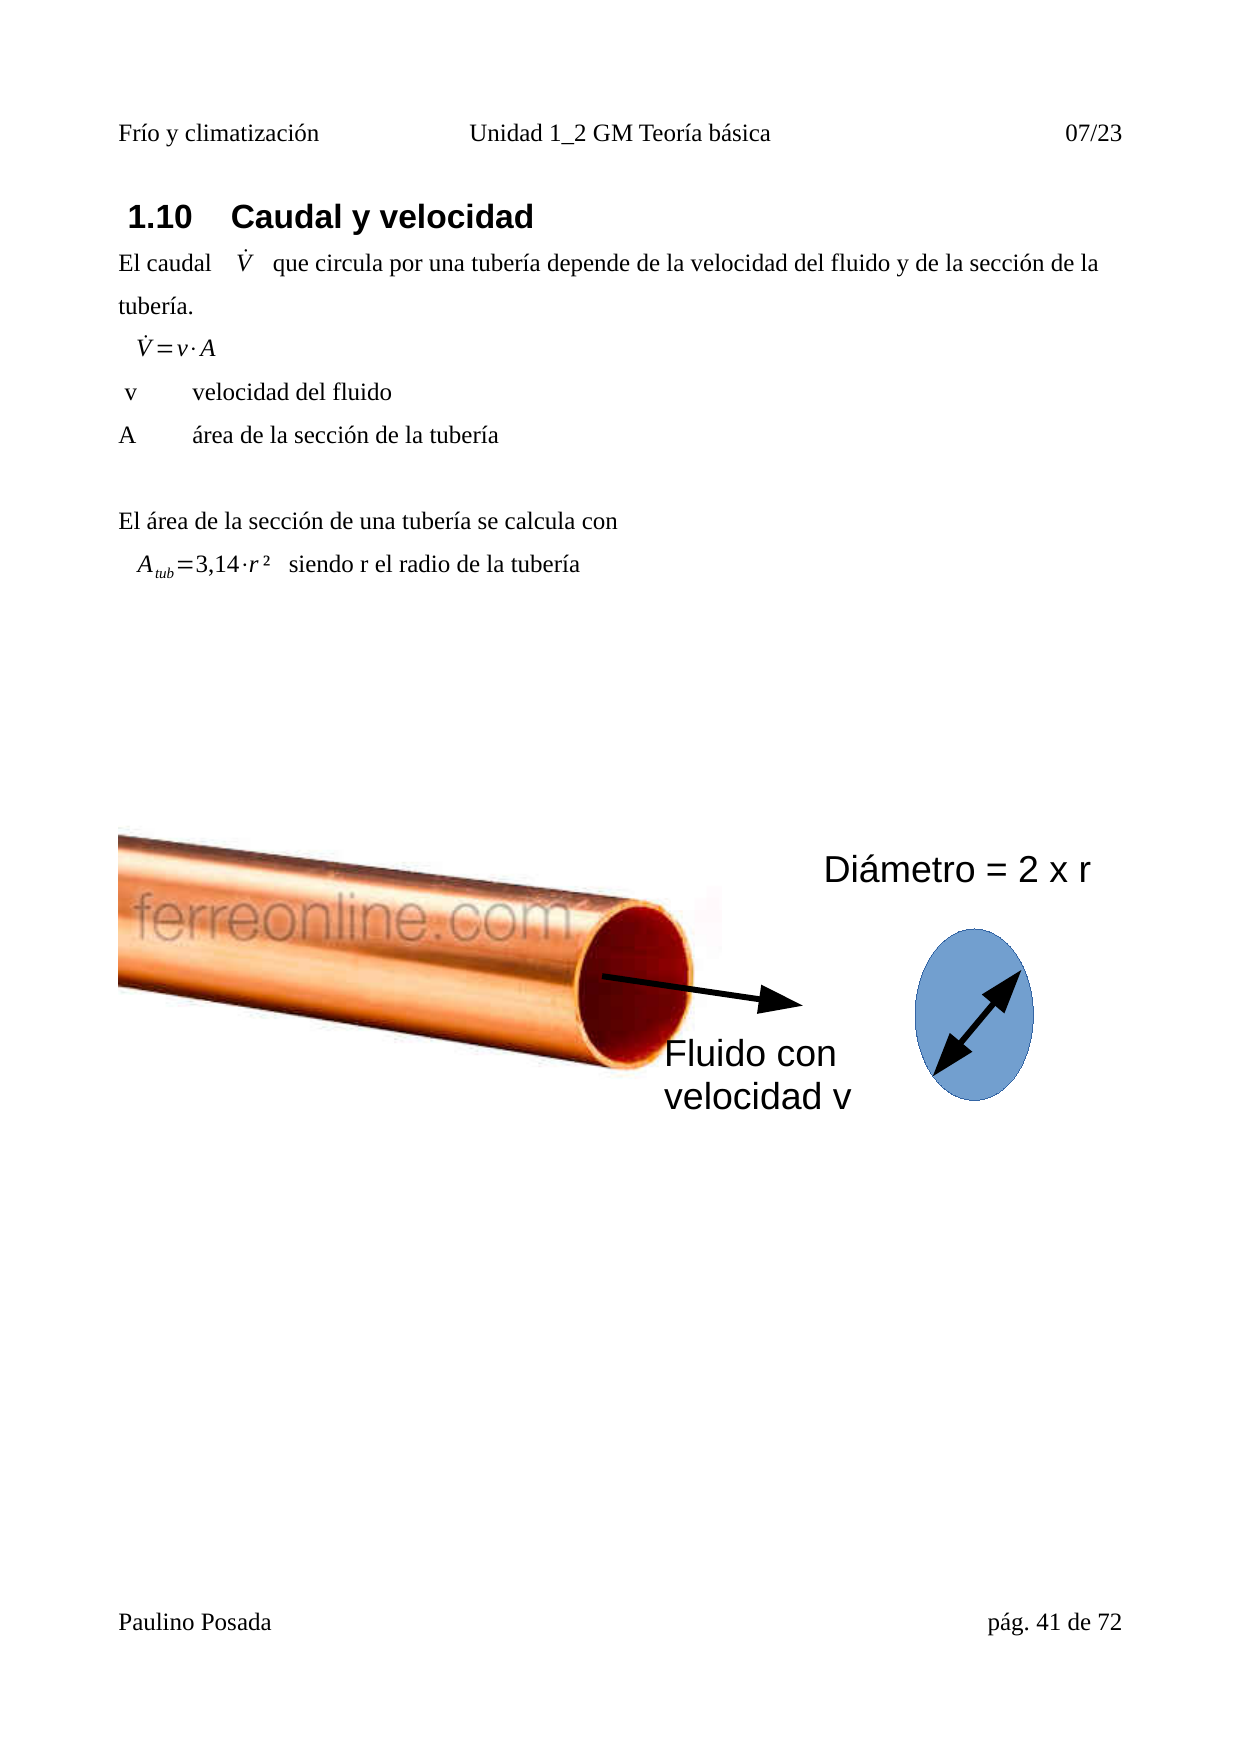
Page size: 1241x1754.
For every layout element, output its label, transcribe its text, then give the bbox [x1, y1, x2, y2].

subtitle Caudal y velocidad [118, 197, 1122, 236]
text A área de la sección de la tubería [118, 420, 1122, 449]
text El área de la sección de una tubería se calcula con [118, 506, 1122, 535]
picture [118, 814, 722, 1096]
text v velocidad del fluido [118, 377, 1122, 406]
text El caudal que circula por una tubería depende de la velocidad del fluido y de la sección de la tubería. [118, 248, 1122, 320]
text siendo r el radio de la tubería [118, 549, 1122, 582]
picture [687, 1091, 697, 1096]
